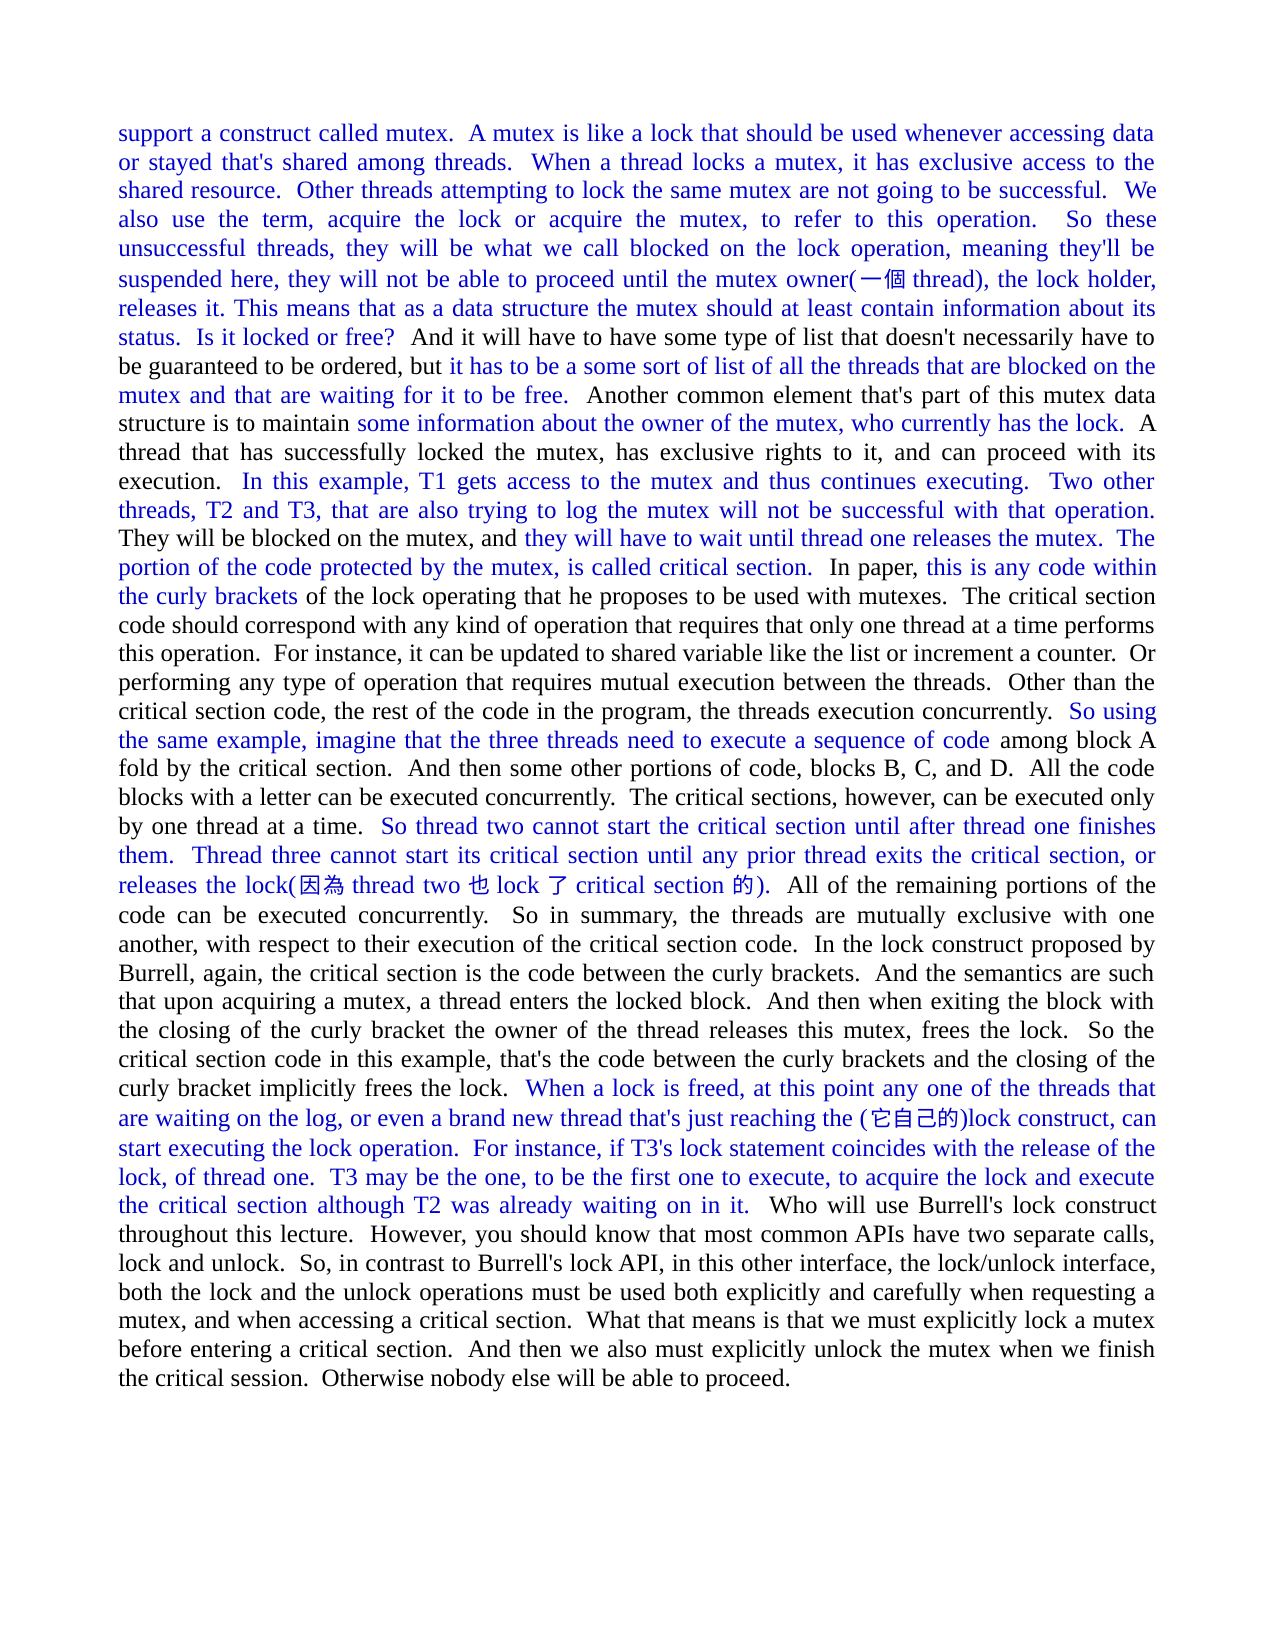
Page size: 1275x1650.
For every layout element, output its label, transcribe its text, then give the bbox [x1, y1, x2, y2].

text support a construct called mutex. A mutex is like a lock that should be used whenever accessing data or stayed that's shared among threads. When a thread locks a mutex, it has exclusive access to the shared resource. Other threads attempting to lock the same mutex are not going to be successful. We also use the term, acquire the lock or acquire the mutex, to refer to this operation. So these unsuccessful threads, they will be what we call blocked on the lock operation, meaning they'll be suspended here, they will not be able to proceed until the mutex owner(一個thread), the lock holder, releases it. This means that as a data structure the mutex should at least contain information about its status. Is it locked or free? And it will have to have some type of list that doesn't necessarily have to be guaranteed to be ordered, but it has to be a some sort of list of all the threads that are blocked on the mutex and that are waiting for it to be free. Another common element that's part of this mutex data structure is to maintain some information about the owner of the mutex, who currently has the lock. A thread that has successfully locked the mutex, has exclusive rights to it, and can proceed with its execution. In this example, T1 gets access to the mutex and thus continues executing. Two other threads, T2 and T3, that are also trying to log the mutex will not be successful with that operation. They will be blocked on the mutex, and they will have to wait until thread one releases the mutex. The portion of the code protected by the mutex, is called critical section. In paper, this is any code within the curly brackets of the lock operating that he proposes to be used with mutexes. The critical section code should correspond with any kind of operation that requires that only one thread at a time performs this operation. For instance, it can be updated to shared variable like the list or increment a counter. Or performing any type of operation that requires mutual execution between the threads. Other than the critical section code, the rest of the code in the program, the threads execution concurrently. So using the same example, imagine that the three threads need to execute a sequence of code among block A fold by the critical section. And then some other portions of code, blocks B, C, and D. All the code blocks with a letter can be executed concurrently. The critical sections, however, can be executed only by one thread at a time. So thread two cannot start the critical section until after thread one finishes them. Thread three cannot start its critical section until any prior thread exits the critical section, or releases the lock(因為thread two也lock了critical section的). All of the remaining portions of the code can be executed concurrently. So in summary, the threads are mutually exclusive with one another, with respect to their execution of the critical section code. In the lock construct proposed by Burrell, again, the critical section is the code between the curly brackets. And the semantics are such that upon acquiring a mutex, a thread enters the locked block. And then when exiting the block with the closing of the curly bracket the owner of the thread releases this mutex, frees the lock. So the critical section code in this example, that's the code between the curly brackets and the closing of the curly bracket implicitly frees the lock. When a lock is freed, at this point any one of the threads that are waiting on the log, or even a brand new thread that's just reaching the (它自己的)lock construct, can start executing the lock operation. For instance, if T3's lock statement coincides with the release of the lock, of thread one. T3 may be the one, to be the first one to execute, to acquire the lock and execute the critical section although T2 was already waiting on in it. Who will use Burrell's lock construct throughout this lecture. However, you should know that most common APIs have two separate calls, lock and unlock. So, in contrast to Burrell's lock API, in this other interface, the lock/unlock interface, both the lock and the unlock operations must be used both explicitly and carefully when requesting a mutex, and when accessing a critical section. What that means is that we must explicitly lock a mutex before entering a critical section. And then we also must explicitly unlock the mutex when we finish the critical session. Otherwise nobody else will be able to proceed. [118, 118, 1157, 1392]
